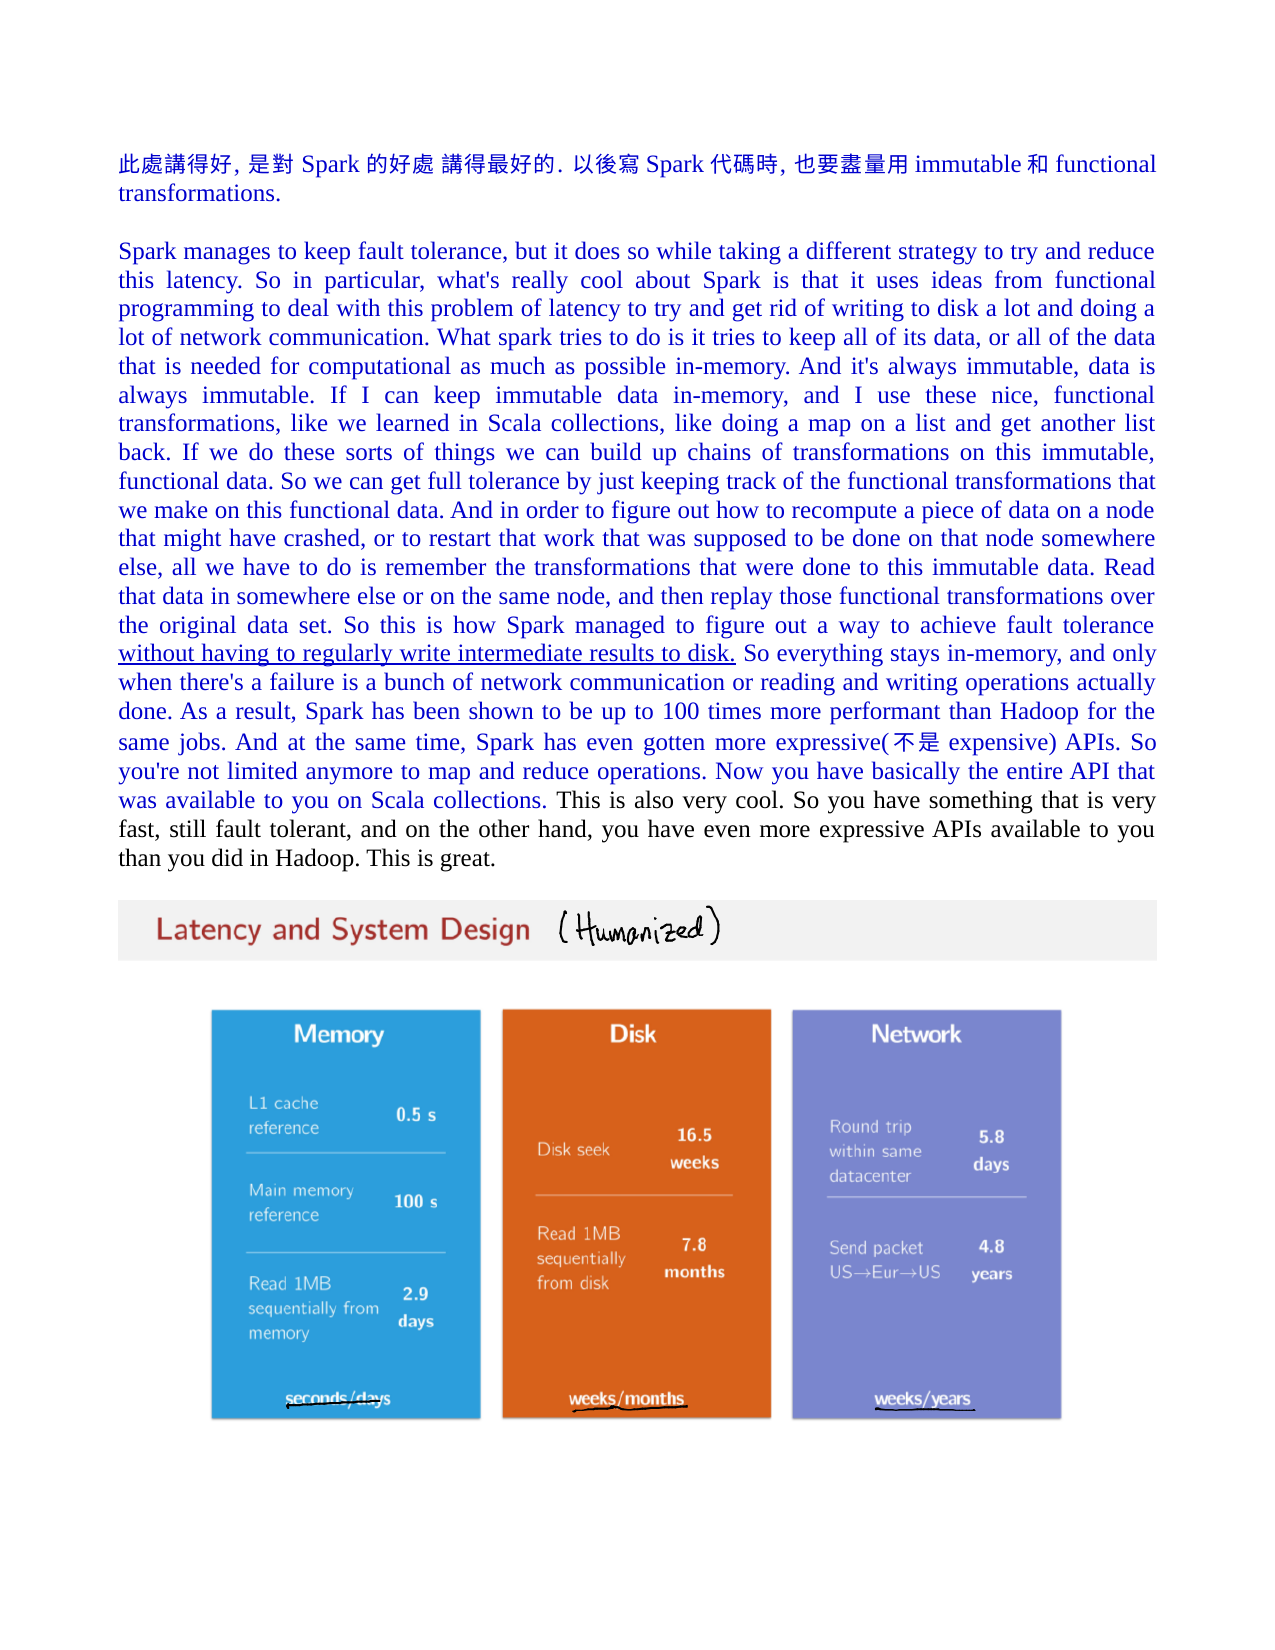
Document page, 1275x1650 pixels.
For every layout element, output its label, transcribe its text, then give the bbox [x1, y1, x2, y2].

picture [118, 900, 1157, 1428]
text Spark manages to keep fault tolerance, but it does so while taking a different strategy to try and reduce this latency. So in particular, what's really cool about Spark is that it uses ideas from functional programming to deal with this problem of latency to try and get rid of writing to disk a lot and doing a lot of network communication. What spark tries to do is it tries to keep all of its data, or all of the data that is needed for computational as much as possible in-memory. And it's always immutable, data is always immutable. If I can keep immutable data in-memory, and I use these nice, functional transformations, like we learned in Scala collections, like doing a map on a list and get another list back. If we do these sorts of things we can build up chains of transformations on this immutable, functional data. So we can get full tolerance by just keeping track of the functional transformations that we make on this functional data. And in order to figure out how to recompute a piece of data on a node that might have crashed, or to restart that work that was supposed to be done on that node somewhere else, all we have to do is remember the transformations that were done to this immutable data. Read that data in somewhere else or on the same node, and then replay those functional transformations over the original data set. So this is how Spark managed to figure out a way to achieve fault tolerance without having to regularly write intermediate results to disk. So everything stays in-memory, and only when there's a failure is a bunch of network communication or reading and writing operations actually done. As a result, Spark has been shown to be up to 100 times more performant than Hadoop for the same jobs. And at the same time, Spark has even gotten more expressive(不是expensive) APIs. So you're not limited anymore to map and reduce operations. Now you have basically the entire API that was available to you on Scala collections. This is also very cool. So you have something that is very fast, still fault tolerant, and on the other hand, you have even more expressive APIs available to you than you did in Hadoop. This is great. [118, 236, 1157, 871]
text 此處講得好, 是對 Spark的好處 講得最好的. 以後寫Spark代碼時, 也要䀆量用immutable和functional transformations. [118, 147, 1157, 207]
